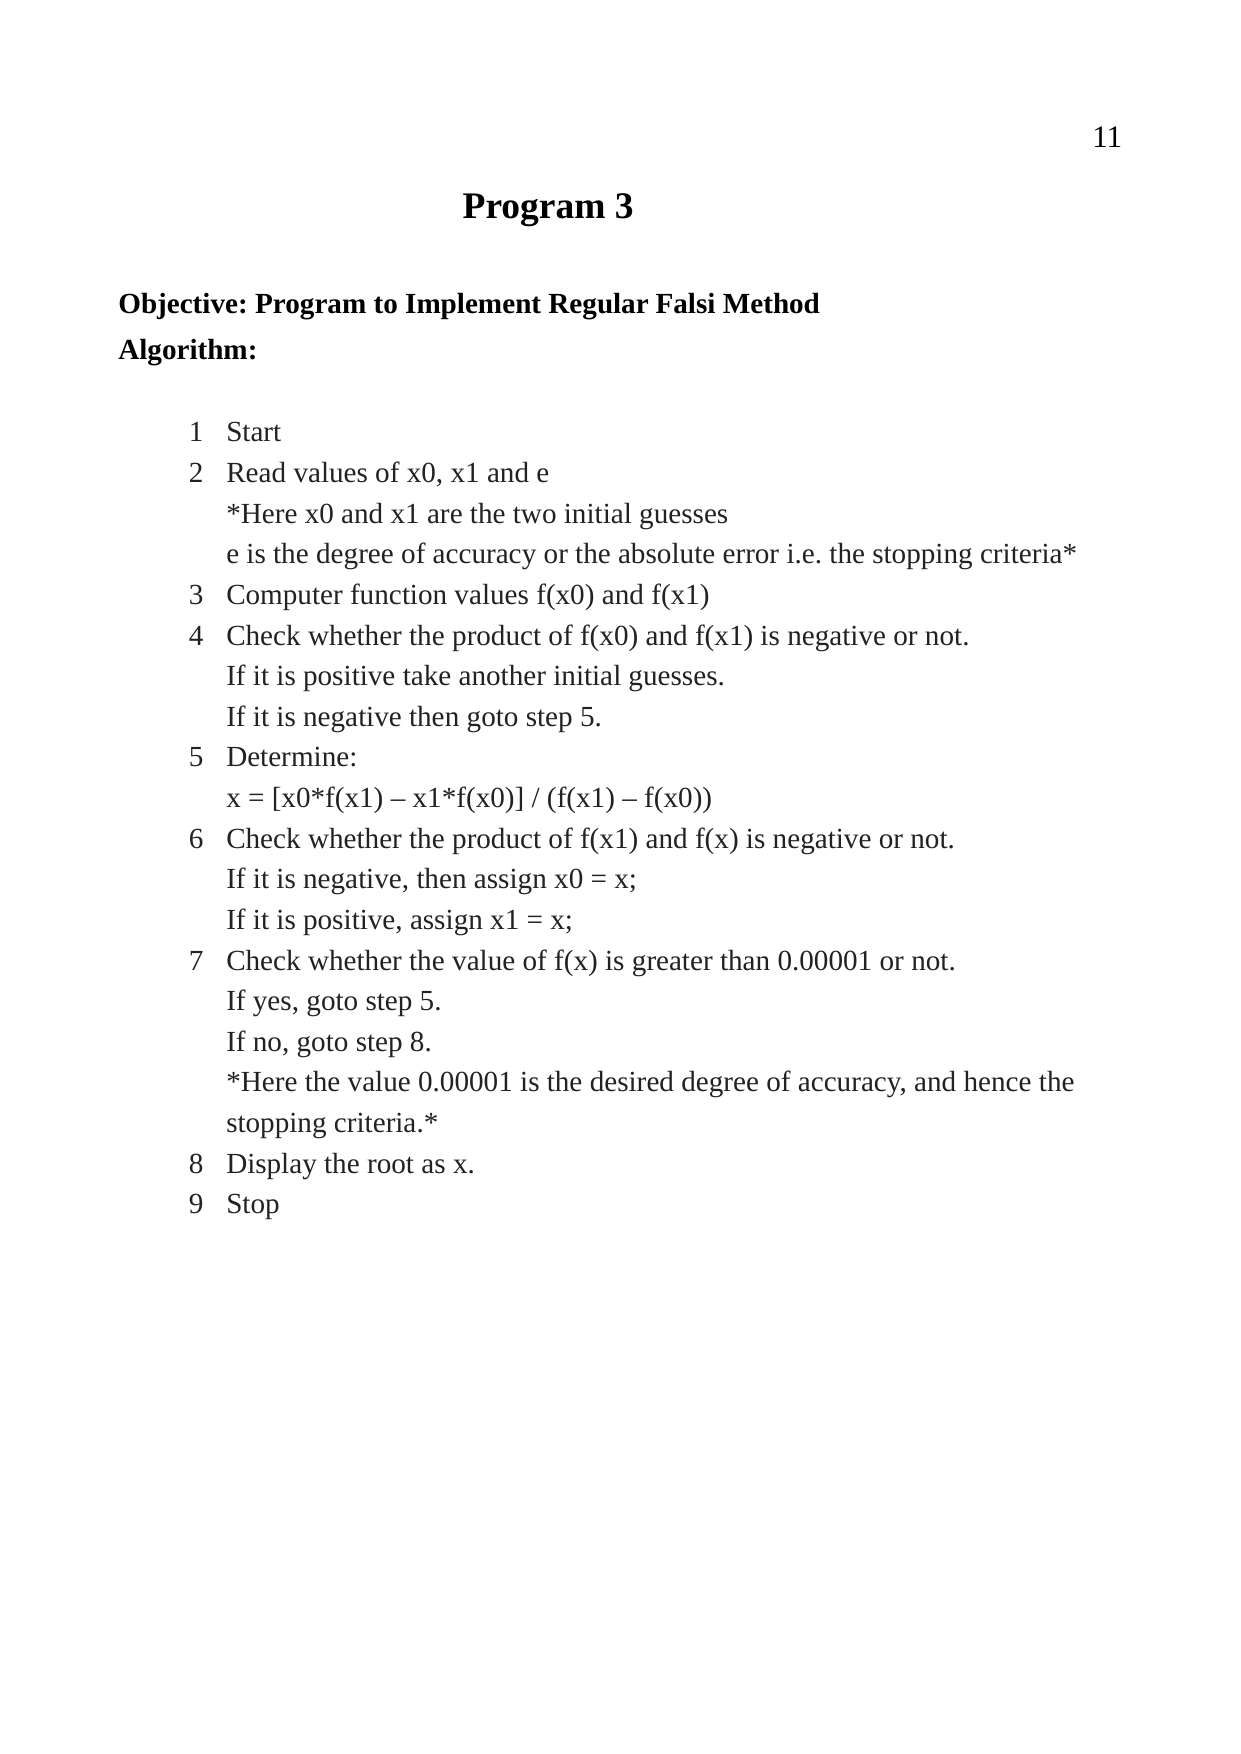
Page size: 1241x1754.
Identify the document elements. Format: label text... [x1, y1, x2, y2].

list Determine: x = [x0*f(x1) – x1*f(x0)] / (f(x1) – f(x0)) [188, 732, 1122, 814]
list Check whether the product of f(x0) and f(x1) is negative or not. If it is positive take another initial guesses. If it is negative then goto step 5. [188, 611, 1122, 732]
list Check whether the product of f(x1) and f(x) is negative or not. If it is negative, then assign x0 = x; If it is positive, assign x1 = x; [188, 814, 1122, 936]
list Start [188, 407, 1122, 448]
text Program 3 [118, 183, 978, 227]
list Check whether the value of f(x) is greater than 0.00001 or not. If yes, goto step 5. If no, goto step 8. *Here the value 0.00001 is the desired degree of accuracy, and hence the stopping criteria.* [188, 936, 1122, 1139]
text Algorithm: [118, 332, 978, 366]
text Objective: Program to Implement Regular Falsi Method [118, 286, 978, 320]
list Read values of x0, x1 and e *Here x0 and x1 are the two initial guesses e is the degree of accuracy or the absolute error i.e. the stopping criteria* [188, 448, 1122, 570]
list Computer function values f(x0) and f(x1) [188, 570, 1122, 611]
list Stop [188, 1179, 1122, 1220]
list Display the root as x. [188, 1139, 1122, 1179]
